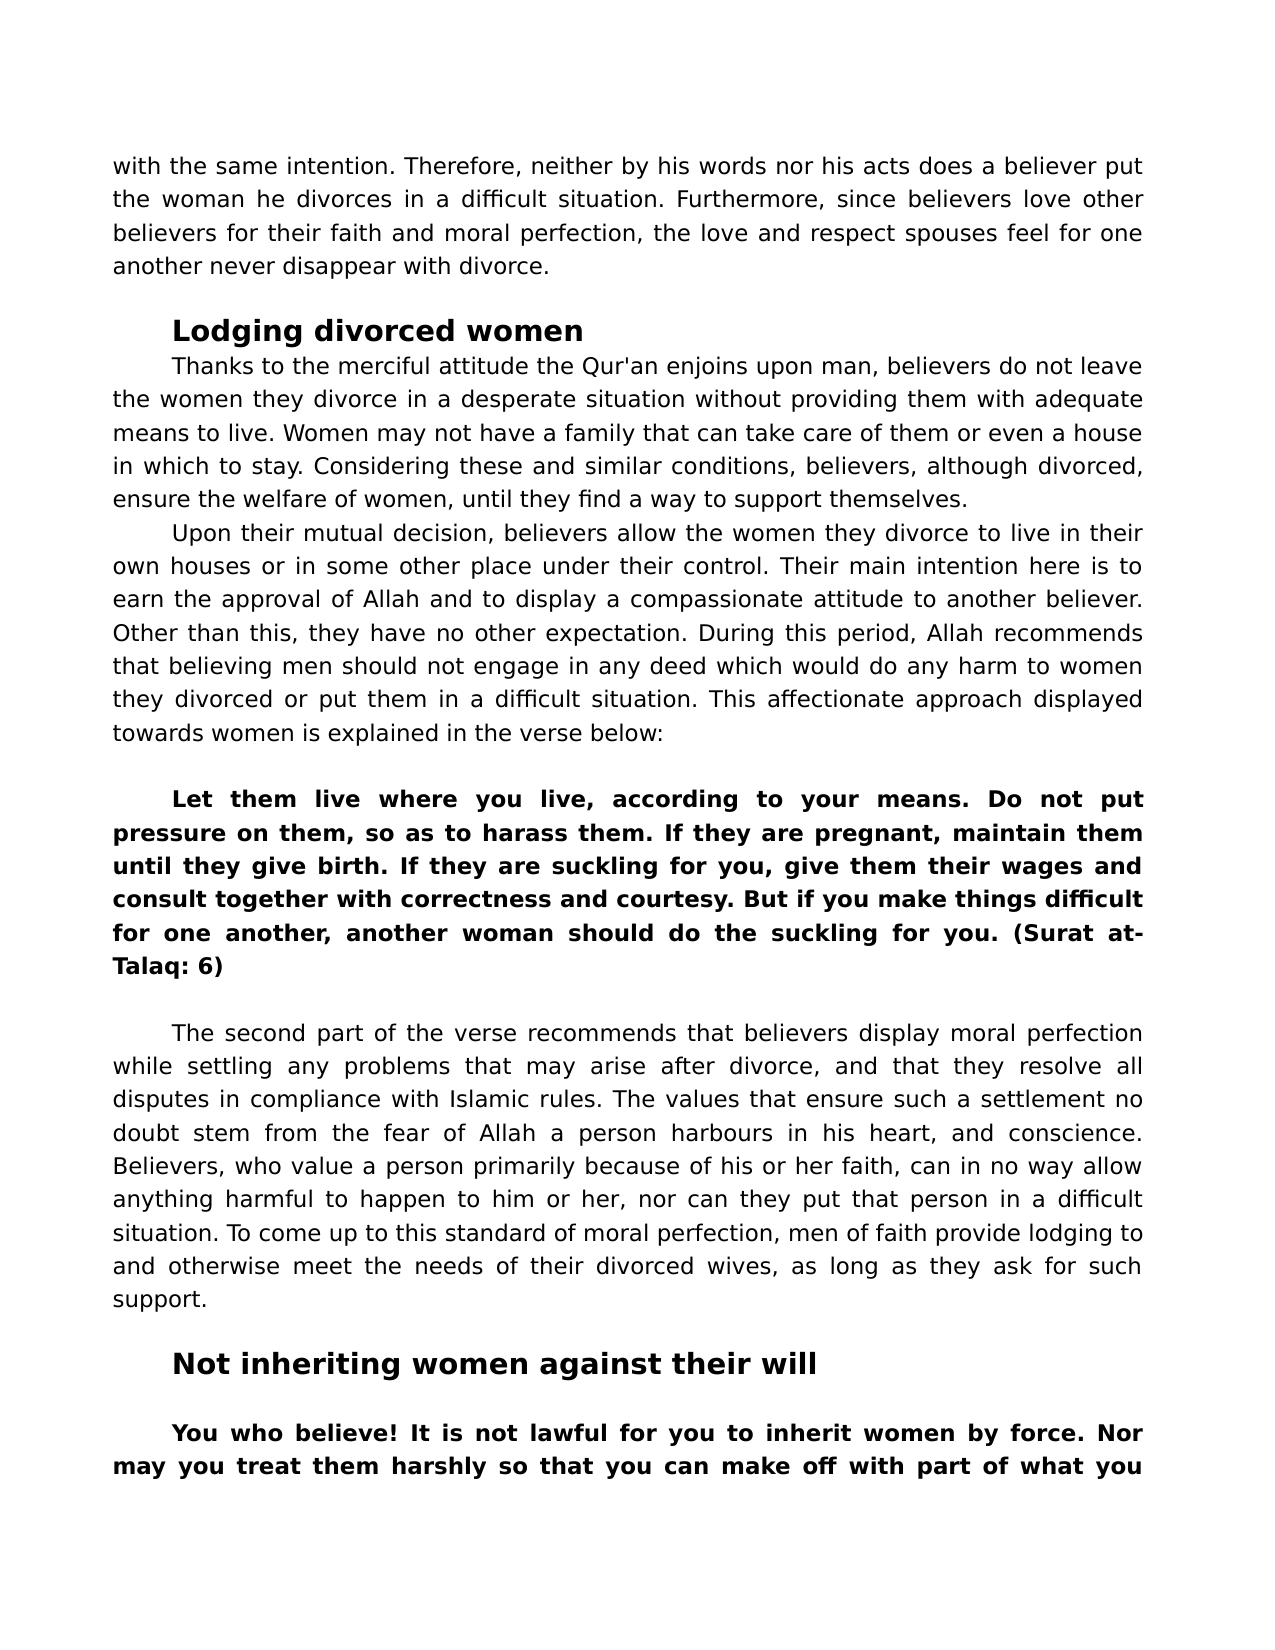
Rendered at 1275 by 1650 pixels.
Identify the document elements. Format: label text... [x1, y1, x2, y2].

text Not inheriting women against their will [112, 1348, 1145, 1381]
text Lodging divorced women [112, 314, 1145, 348]
text Upon their mutual decision, believers allow the women they divorce to live in their own houses or in some other place under their control. Their main intention here is to earn the approval of Allah and to display a compassionate attitude to another believer. Other than this, they have no other expectation. During this period, Allah recommends that believing men should not engage in any deed which would do any harm to women they divorced or put them in a difficult situation. This affectionate approach displayed towards women is explained in the verse below: [112, 514, 1145, 748]
text The second part of the verse recommends that believers display moral perfection while settling any problems that may arise after divorce, and that they resolve all disputes in compliance with Islamic rules. The values that ensure such a settlement no doubt stem from the fear of Allah a person harbours in his heart, and conscience. Believers, who value a person primarily because of his or her faith, can in no way allow anything harmful to happen to him or her, nor can they put that person in a difficult situation. To come up to this standard of moral perfection, men of faith provide lodging to and otherwise meet the needs of their divorced wives, as long as they ask for such support. [112, 1014, 1145, 1314]
text Let them live where you live, according to your means. Do not put pressure on them, so as to harass them. If they are pregnant, maintain them until they give birth. If they are suckling for you, give them their wages and consult together with correctness and courtesy. But if you make things difficult for one another, another woman should do the suckling for you. (Surat at-Talaq: 6) [112, 781, 1145, 981]
text Thanks to the merciful attitude the Qur'an enjoins upon man, believers do not leave the women they divorce in a desperate situation without providing them with adequate means to live. Women may not have a family that can take care of them or even a house in which to stay. Considering these and similar conditions, believers, although divorced, ensure the welfare of women, until they find a way to support themselves. [112, 348, 1145, 514]
text with the same intention. Therefore, neither by his words nor his acts does a believer put the woman he divorces in a difficult situation. Furthermore, since believers love other believers for their faith and moral perfection, the love and respect spouses feel for one another never disappear with divorce. [112, 148, 1145, 281]
text You who believe! It is not lawful for you to inherit women by force. Nor may you treat them harshly so that you can make off with part of what you [112, 1414, 1145, 1481]
